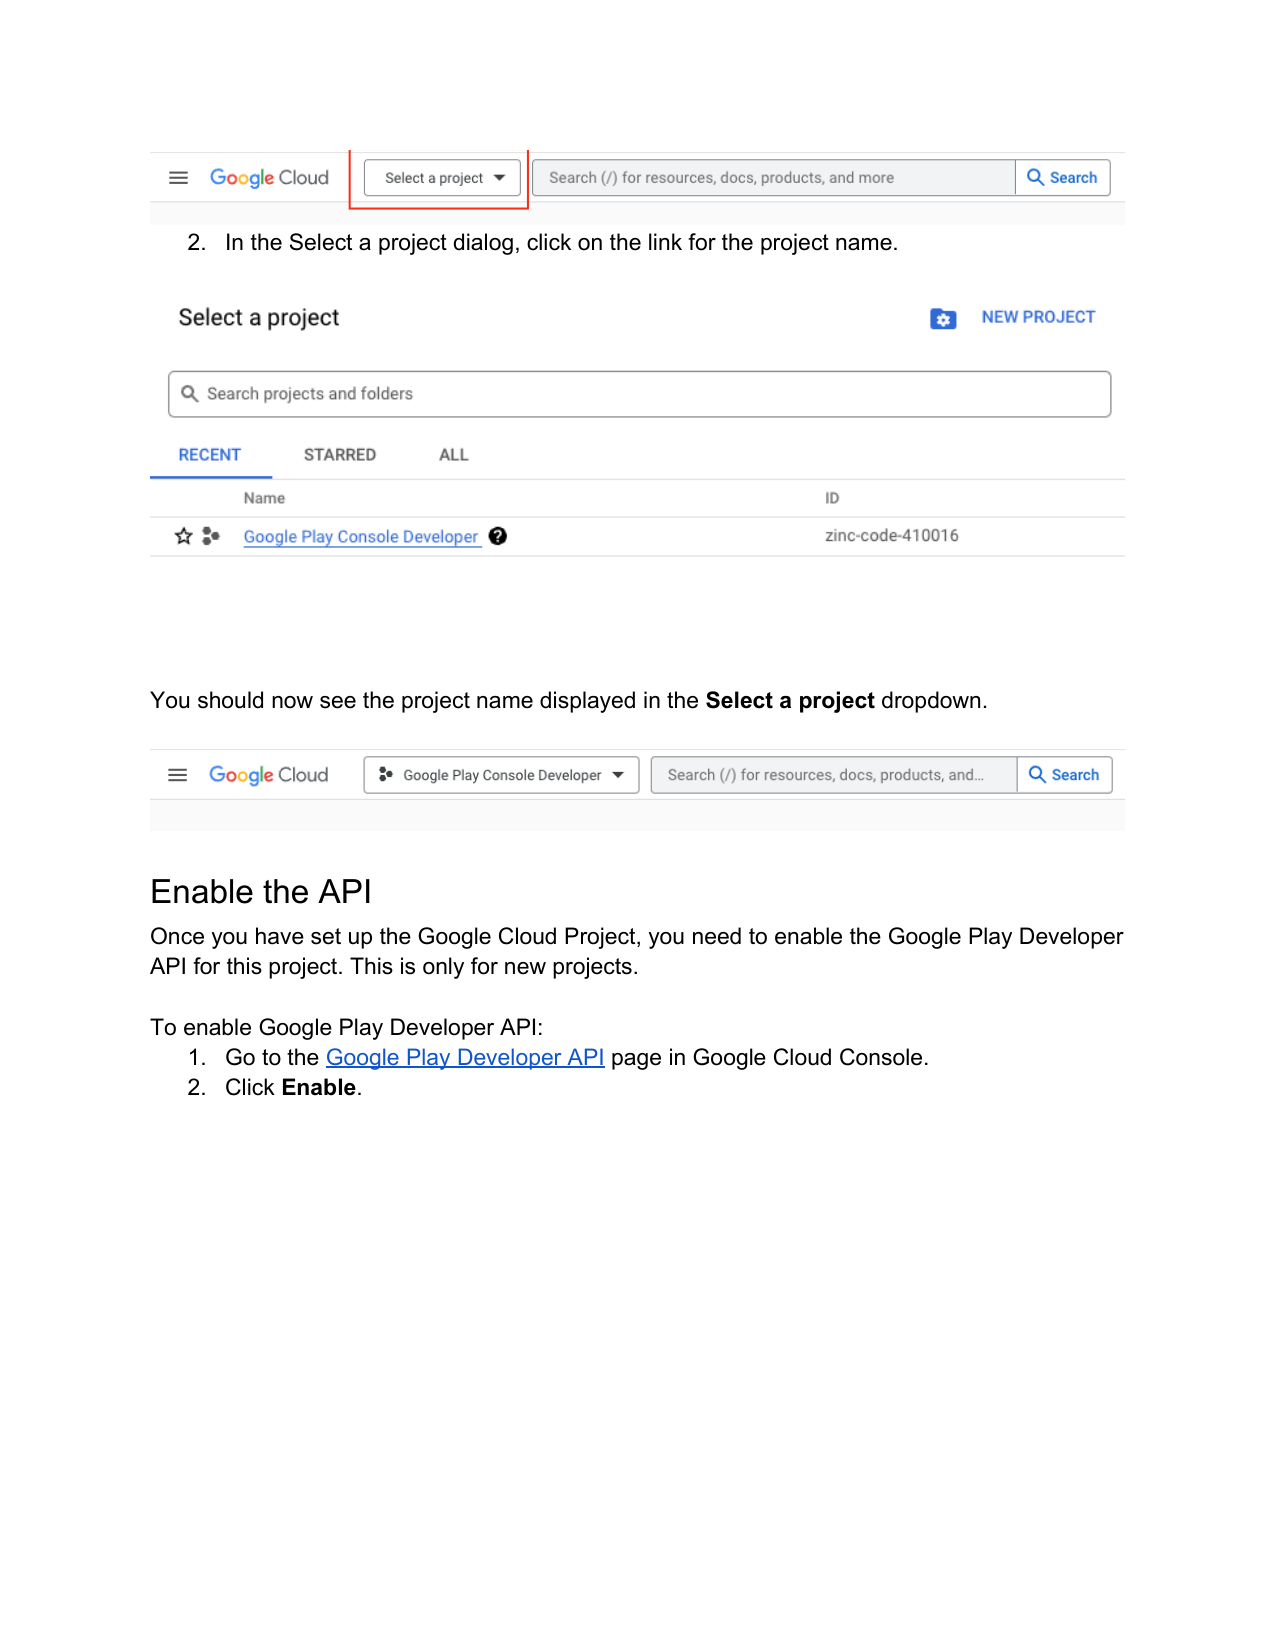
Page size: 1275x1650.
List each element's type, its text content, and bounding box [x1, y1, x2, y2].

picture [150, 747, 1125, 831]
picture [150, 289, 1125, 683]
text To enable Google Play Developer API: [150, 1013, 1125, 1040]
list In the Select a project dialog, click on the link for the project name. [187, 229, 1125, 255]
text You should now see the project name displayed in the Select a project dropdown. [150, 687, 1125, 713]
subtitle Enable the API [150, 872, 1125, 910]
list Click Enable. [187, 1074, 1125, 1100]
picture [150, 150, 1125, 225]
text Once you have set up the Google Cloud Project, you need to enable the Google Play Developer API for this project. This is only for new projects. [150, 923, 1125, 979]
list Go to the Google Play Developer API page in Google Cloud Console. [187, 1044, 1125, 1070]
